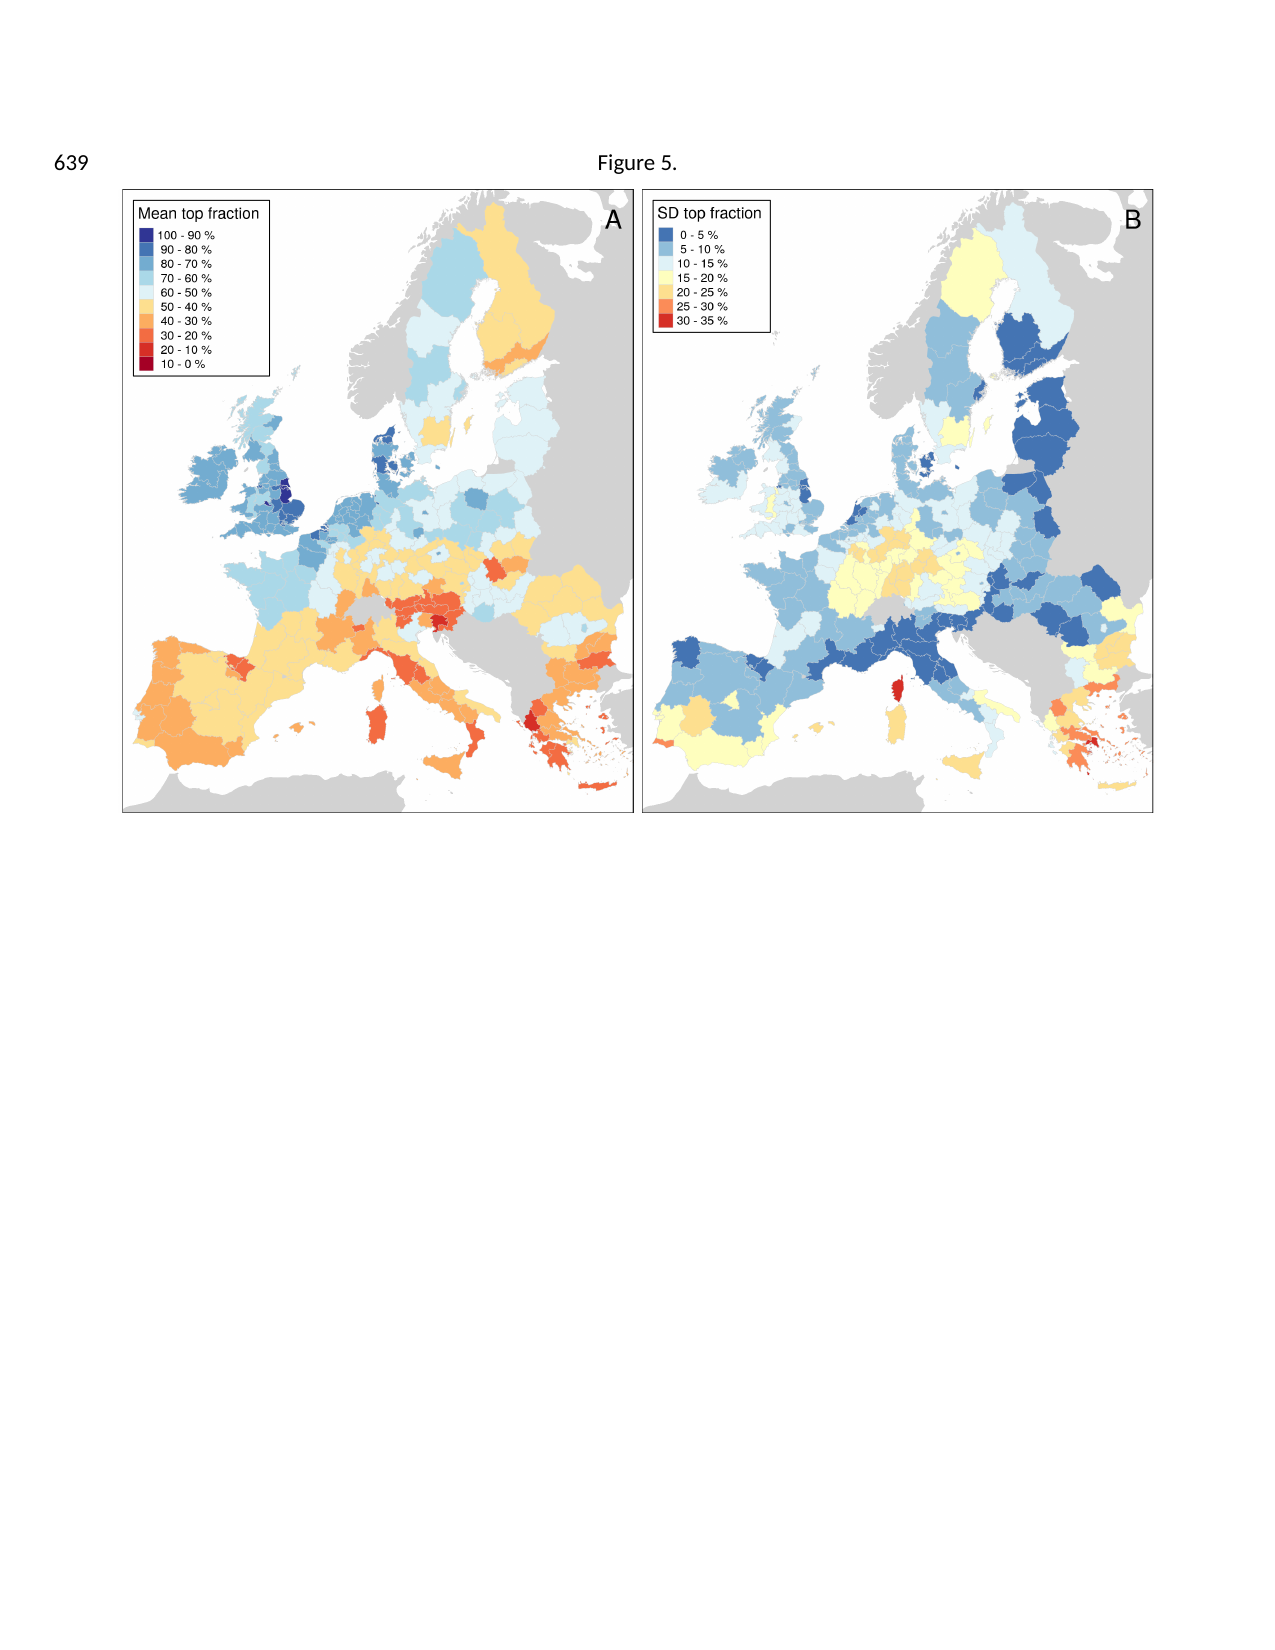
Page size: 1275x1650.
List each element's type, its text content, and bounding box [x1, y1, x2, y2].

text Figure 5. [118, 148, 1157, 176]
picture [118, 189, 1157, 813]
